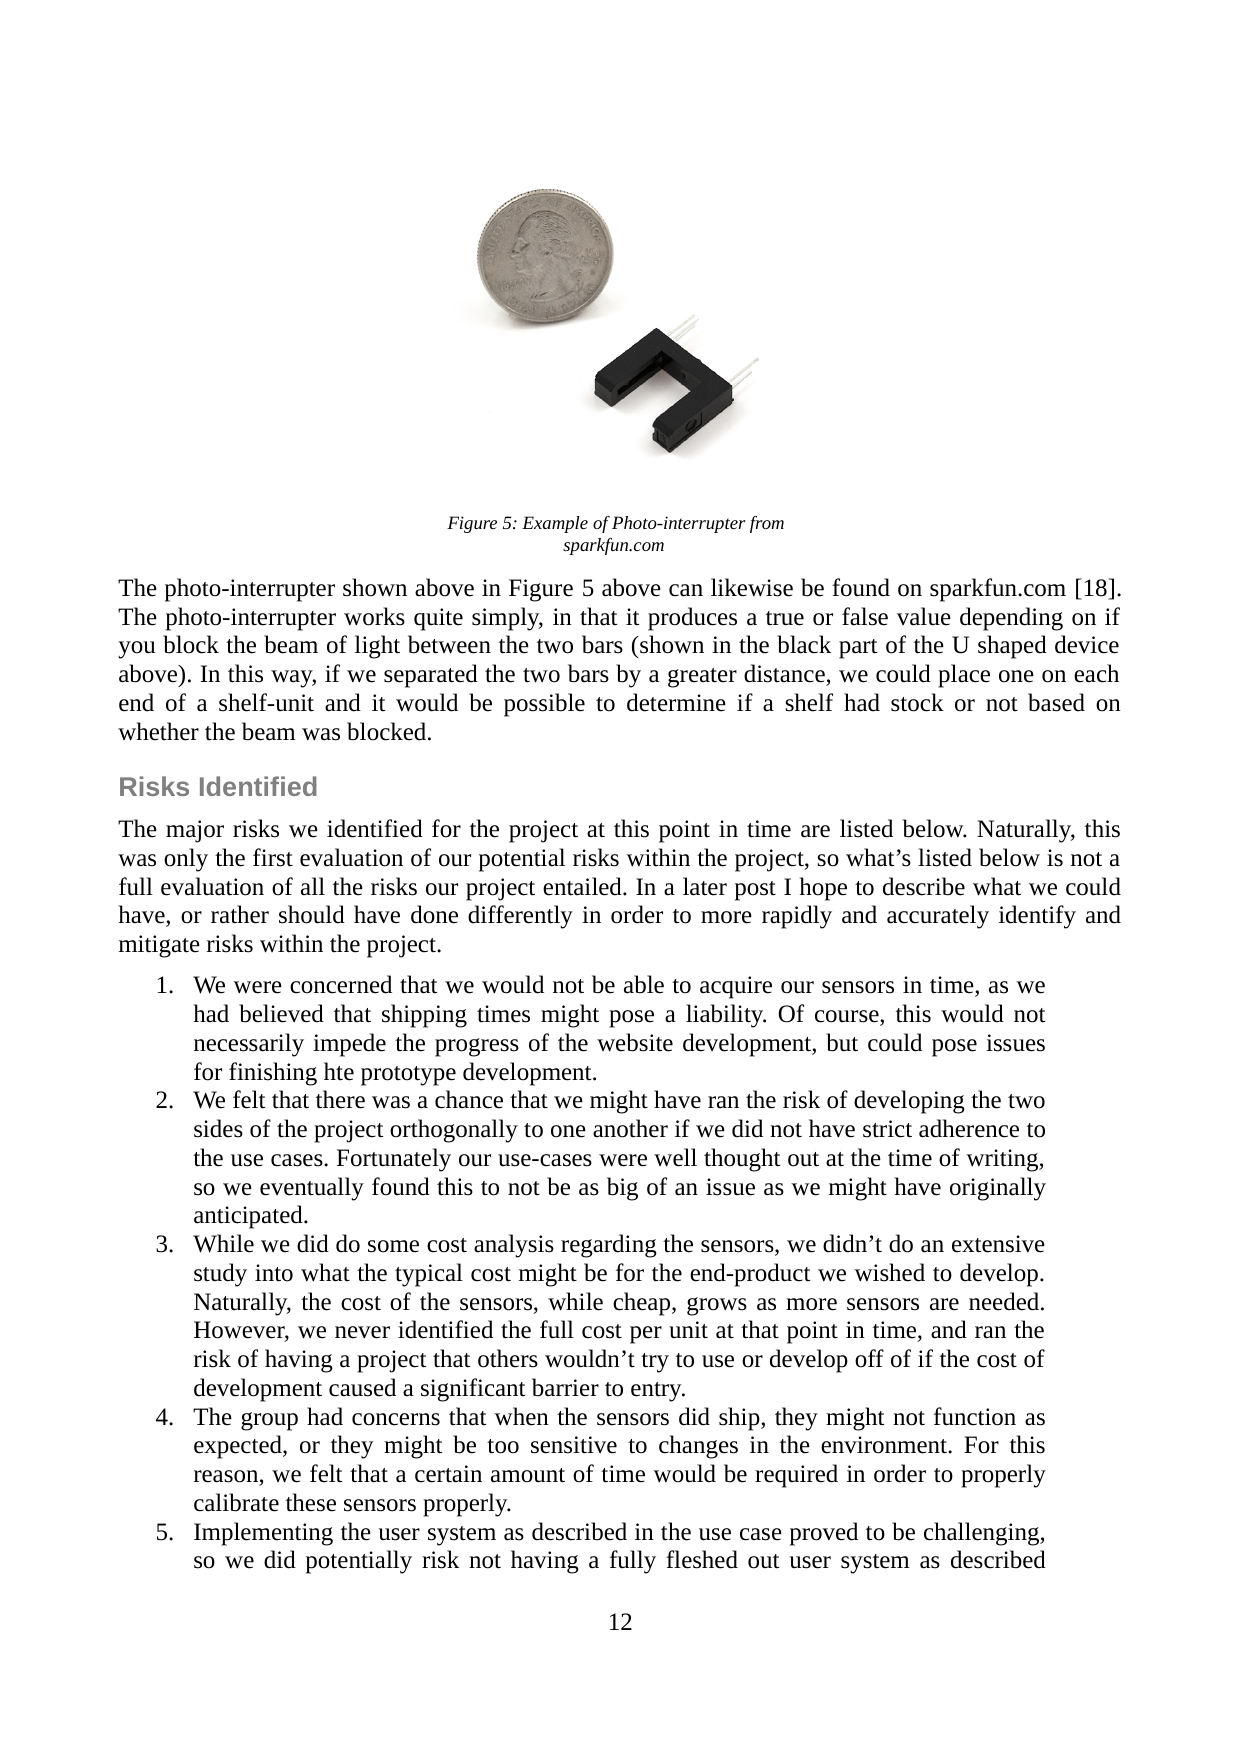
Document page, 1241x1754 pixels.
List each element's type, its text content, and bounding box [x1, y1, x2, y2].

text Figure 5: Example of Photo-interrupter from sparkfun.com [426, 512, 808, 555]
subtitle Risks Identified [118, 771, 1122, 802]
list We were concerned that we would not be able to acquire our sensors in time, as we had believed that shipping times might pose a liability. Of course, this would not necessarily impede the progress of the website development, but could pose issues for finishing hte prototype development. [155, 971, 1047, 1086]
list We felt that there was a chance that we might have ran the risk of developing the two sides of the project orthogonally to one another if we did not have strict adherence to the use cases. Fortunately our use-cases were well thought out at the time of writing, so we eventually found this to not be as big of an issue as we might have originally anticipated. [155, 1086, 1047, 1229]
list The group had concerns that when the sensors did ship, they might not function as expected, or they might be too sensitive to changes in the environment. For this reason, we felt that a certain amount of time would be required in order to properly calibrate these sensors properly. [155, 1402, 1047, 1517]
text The photo-interrupter shown above in Figure 5 above can likewise be found on sparkfun.com [18]. The photo-interrupter works quite simply, in that it produces a true or false value depending on if you block the beam of light between the two bars (shown in the black part of the U shaped device above). In this way, if we separated the two bars by a greater distance, we could place one on each end of a shelf-unit and it would be possible to determine if a shelf had stock or not based on whether the beam was blocked. [118, 573, 1122, 746]
picture [426, 130, 808, 512]
text The major risks we identified for the project at this point in time are listed below. Naturally, this was only the first evaluation of our potential risks within the project, so what’s listed below is not a full evaluation of all the risks our project entailed. In a later post I hope to describe what we could have, or rather should have done differently in order to more rapidly and accurately identify and mitigate risks within the project. [118, 814, 1122, 958]
list Implementing the user system as described in the use case proved to be challenging, so we did potentially risk not having a fully fleshed out user system as described [155, 1517, 1047, 1574]
list While we did do some cost analysis regarding the sensors, we didn’t do an extensive study into what the typical cost might be for the end-product we wished to develop. Naturally, the cost of the sensors, while cheap, grows as more sensors are needed. However, we never identified the full cost per unit at that point in time, and ran the risk of having a project that others wouldn’t try to use or develop off of if the cost of development caused a significant barrier to entry. [155, 1229, 1047, 1402]
